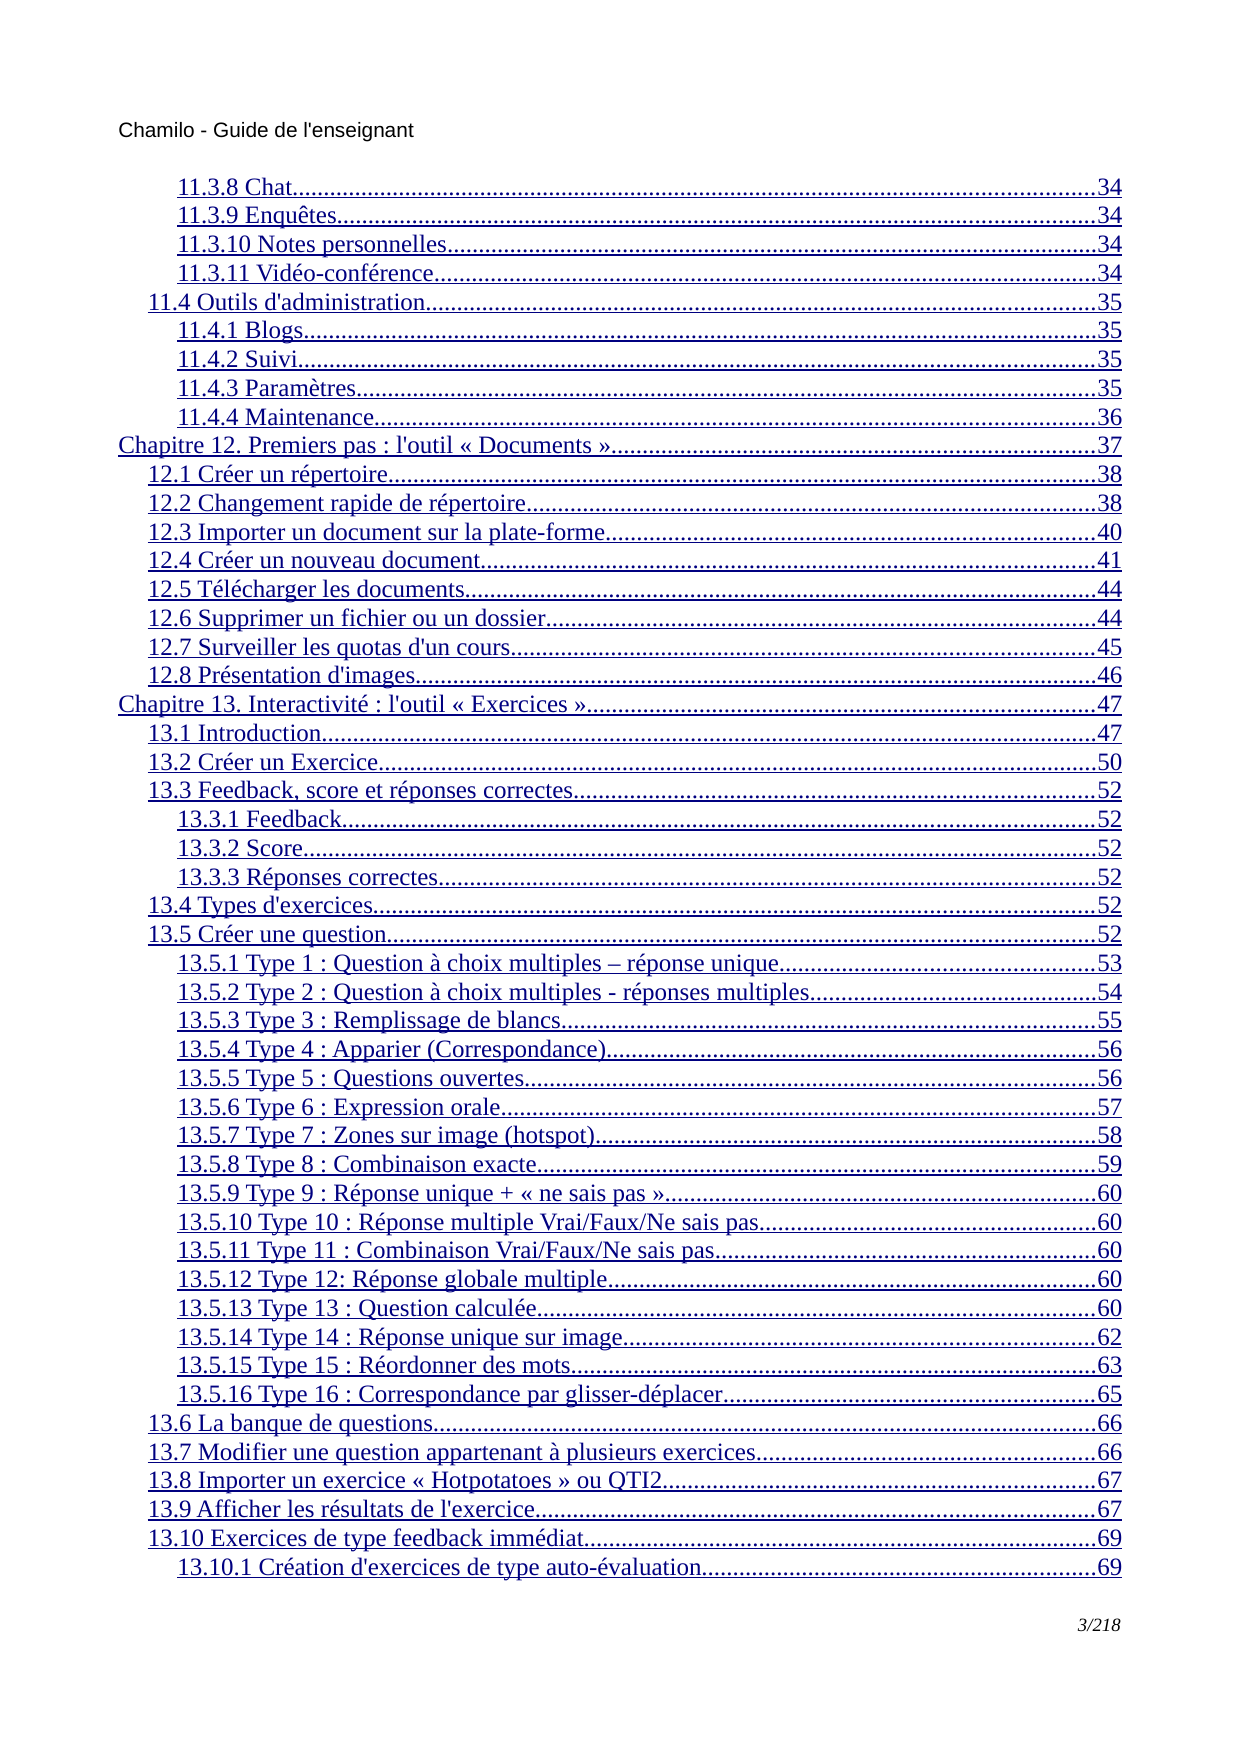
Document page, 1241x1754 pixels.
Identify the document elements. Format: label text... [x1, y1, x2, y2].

text 11.3.9 Enquêtes 34 [177, 200, 1122, 225]
text 13.5.6 Type 6 : Expression orale 57 [177, 1092, 1122, 1117]
text 11.4.2 Suivi 35 [177, 344, 1122, 369]
text 13.5.16 Type 16 : Correspondance par glisser-déplacer 65 [177, 1379, 1122, 1404]
text 13.5.13 Type 13 : Question calculée 60 [177, 1293, 1122, 1318]
text 12.6 Supprimer un fichier ou un dossier 44 [148, 603, 1122, 628]
text Chapitre 13. Interactivité : l'outil « Exercices » 47 [118, 689, 1122, 714]
text 13.5.8 Type 8 : Combinaison exacte 59 [177, 1149, 1122, 1174]
text 13.9 Afficher les résultats de l'exercice 67 [148, 1494, 1122, 1519]
text 13.5.10 Type 10 : Réponse multiple Vrai/Faux/Ne sais pas 60 [177, 1207, 1122, 1232]
text 11.4.4 Maintenance 36 [177, 402, 1122, 427]
text 12.4 Créer un nouveau document 41 [148, 545, 1122, 570]
text 11.3.11 Vidéo-conférence 34 [177, 258, 1122, 283]
text 12.7 Surveiller les quotas d'un cours 45 [148, 632, 1122, 657]
text 13.5.9 Type 9 : Réponse unique + « ne sais pas » 60 [177, 1178, 1122, 1203]
text 13.5.14 Type 14 : Réponse unique sur image 62 [177, 1322, 1122, 1347]
text 13.3 Feedback, score et réponses correctes 52 [148, 775, 1122, 800]
text 13.10.1 Création d'exercices de type auto-évaluation 69 [177, 1552, 1122, 1577]
text 13.8 Importer un exercice « Hotpotatoes » ou QTI2 67 [148, 1465, 1122, 1490]
text 13.5.3 Type 3 : Remplissage de blancs 55 [177, 1005, 1122, 1030]
text 12.2 Changement rapide de répertoire 38 [148, 488, 1122, 513]
text 13.5.1 Type 1 : Question à choix multiples – réponse unique 53 [177, 948, 1122, 973]
text 13.5.2 Type 2 : Question à choix multiples - réponses multiples 54 [177, 977, 1122, 1002]
text 13.5.7 Type 7 : Zones sur image (hotspot) 58 [177, 1120, 1122, 1145]
text 13.3.3 Réponses correctes 52 [177, 862, 1122, 887]
text 13.5.12 Type 12: Réponse globale multiple 60 [177, 1264, 1122, 1289]
text 13.7 Modifier une question appartenant à plusieurs exercices 66 [148, 1437, 1122, 1462]
text 13.10 Exercices de type feedback immédiat 69 [148, 1523, 1122, 1548]
text 11.4.1 Blogs 35 [177, 315, 1122, 340]
text 12.5 Télécharger les documents 44 [148, 574, 1122, 599]
text 13.5.5 Type 5 : Questions ouvertes 56 [177, 1063, 1122, 1088]
text 12.3 Importer un document sur la plate-forme 40 [148, 517, 1122, 542]
text 13.4 Types d'exercices 52 [148, 890, 1122, 915]
text 12.1 Créer un répertoire 38 [148, 459, 1122, 484]
text 13.5.15 Type 15 : Réordonner des mots 63 [177, 1350, 1122, 1375]
text 13.1 Introduction 47 [148, 718, 1122, 743]
text 13.5 Créer une question 52 [148, 919, 1122, 944]
text 11.3.8 Chat 34 [177, 172, 1122, 197]
text 13.3.1 Feedback 52 [177, 804, 1122, 829]
text 12.8 Présentation d'images 46 [148, 660, 1122, 685]
text 13.5.11 Type 11 : Combinaison Vrai/Faux/Ne sais pas 60 [177, 1235, 1122, 1260]
text 13.3.2 Score 52 [177, 833, 1122, 858]
text 13.5.4 Type 4 : Apparier (Correspondance) 56 [177, 1034, 1122, 1059]
text Chapitre 12. Premiers pas : l'outil « Documents » 37 [118, 430, 1122, 455]
text 11.3.10 Notes personnelles 34 [177, 229, 1122, 254]
text 13.6 La banque de questions 66 [148, 1408, 1122, 1433]
text 11.4.3 Paramètres 35 [177, 373, 1122, 398]
text 11.4 Outils d'administration 35 [148, 287, 1122, 312]
text 13.2 Créer un Exercice 50 [148, 747, 1122, 772]
